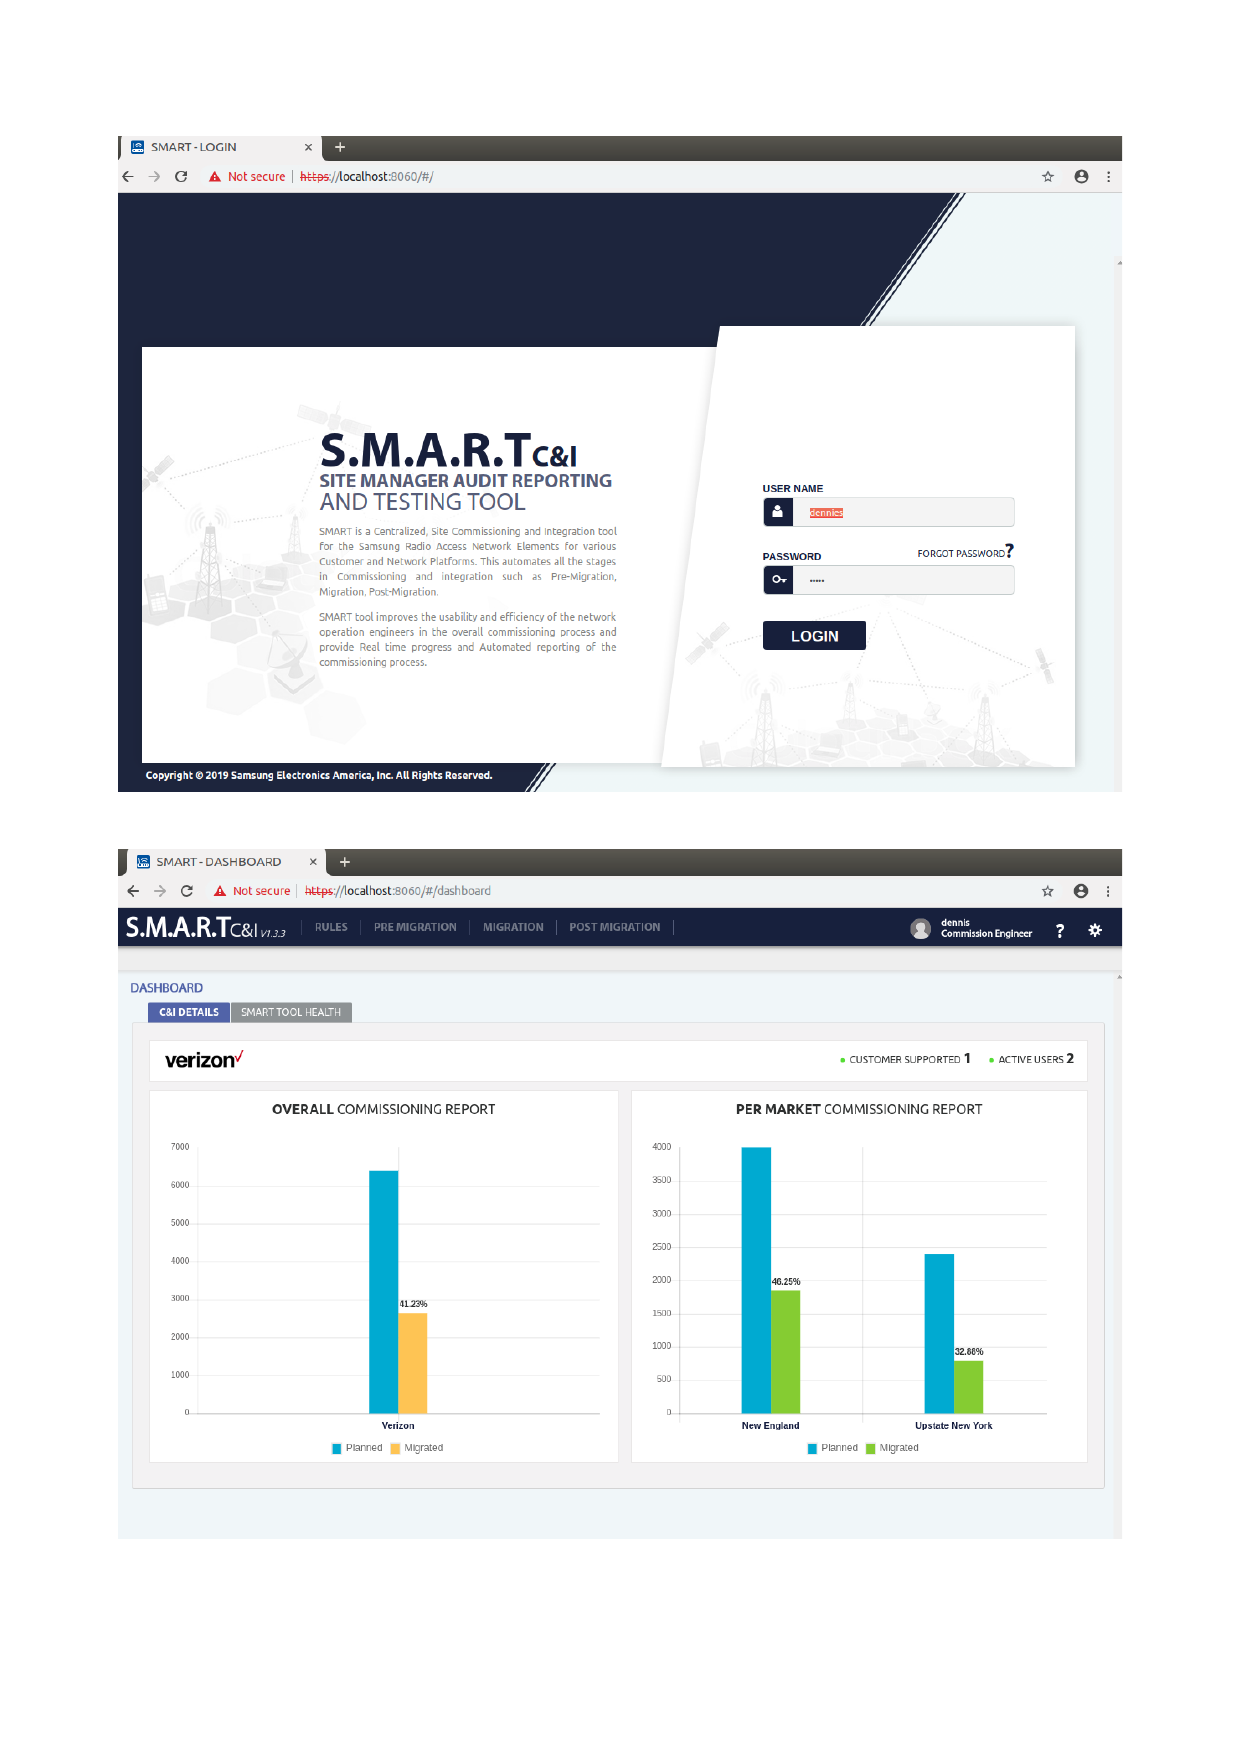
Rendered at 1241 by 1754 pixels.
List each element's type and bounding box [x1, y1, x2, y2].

picture [118, 849, 1123, 1539]
picture [118, 136, 1123, 792]
